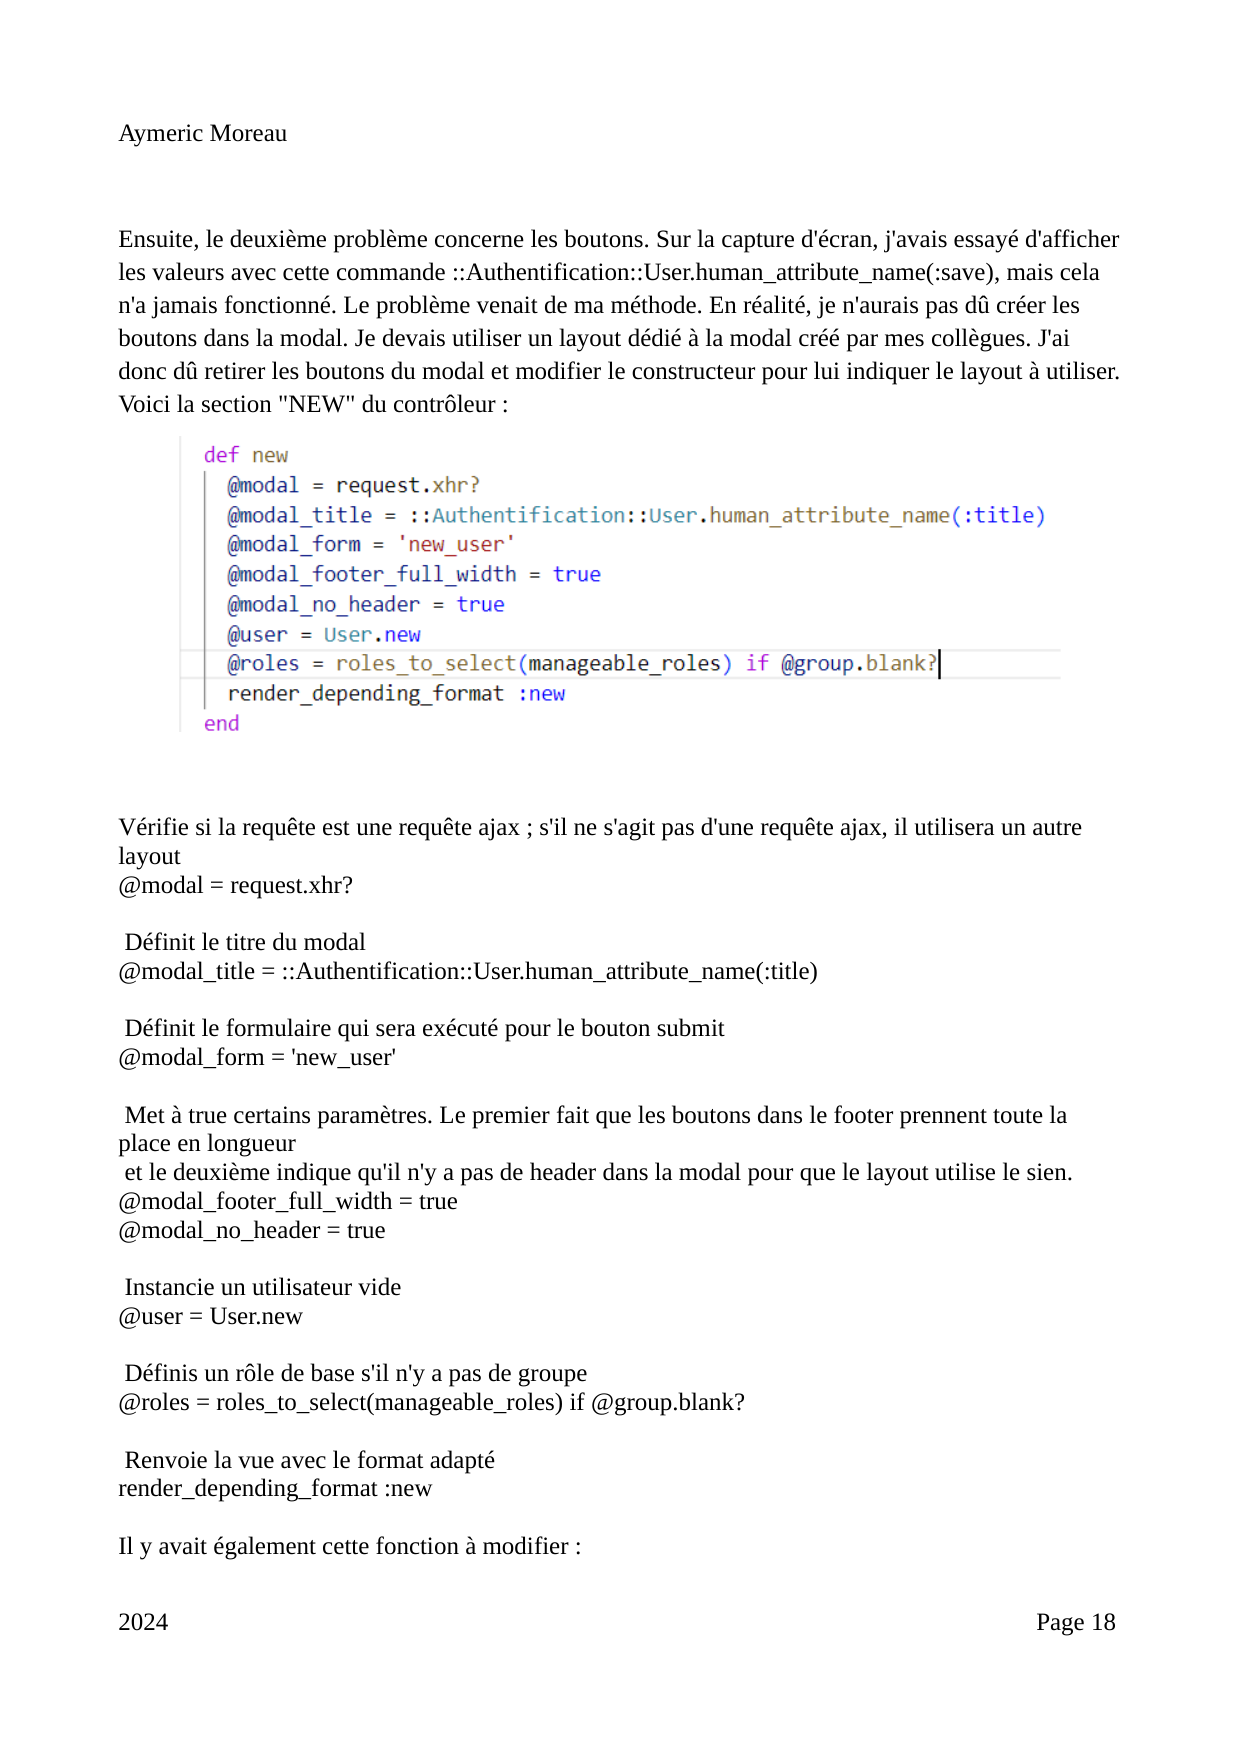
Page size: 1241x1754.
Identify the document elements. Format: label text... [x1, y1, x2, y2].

text @roles = roles_to_select(manageable_roles) if @group.blank? [118, 1387, 1122, 1416]
text Définis un rôle de base s'il n'y a pas de groupe [118, 1358, 1122, 1387]
text Instancie un utilisateur vide [118, 1272, 1122, 1301]
text et le deuxième indique qu'il n'y a pas de header dans la modal pour que le layout utilise le sien. [118, 1157, 1122, 1186]
text Ensuite, le deuxième problème concerne les boutons. Sur la capture d'écran, j'avais essayé d'afficher les valeurs avec cette commande ::Authentification::User.human_attribute_name(:save), mais cela n'a jamais fonctionné. Le problème venait de ma méthode. En réalité, je n'aurais pas dû créer les boutons dans la modal. Je devais utiliser un layout dédié à la modal créé par mes collègues. J'ai donc dû retirer les boutons du modal et modifier le constructeur pour lui indiquer le layout à utiliser. Voici la section "NEW" du contrôleur : [118, 224, 1122, 418]
picture [179, 436, 1061, 732]
text @modal_no_header = true [118, 1215, 1122, 1243]
text render_depending_format :new [118, 1473, 1122, 1502]
text Définit le formulaire qui sera exécuté pour le bouton submit [118, 1013, 1122, 1042]
text Vérifie si la requête est une requête ajax ; s'il ne s'agit pas d'une requête ajax, il utilisera un autre layout [118, 812, 1122, 870]
text @user = User.new [118, 1301, 1122, 1330]
text Définit le titre du modal [118, 927, 1122, 956]
text Renvoie la vue avec le format adapté [118, 1445, 1122, 1473]
text @modal = request.xhr? [118, 870, 1122, 898]
text Met à true certains paramètres. Le premier fait que les boutons dans le footer prennent toute la place en longueur [118, 1100, 1122, 1157]
text @modal_footer_full_width = true [118, 1186, 1122, 1215]
text @modal_title = ::Authentification::User.human_attribute_name(:title) [118, 956, 1122, 985]
text Il y avait également cette fonction à modifier : [118, 1531, 1122, 1560]
text @modal_form = 'new_user' [118, 1042, 1122, 1071]
